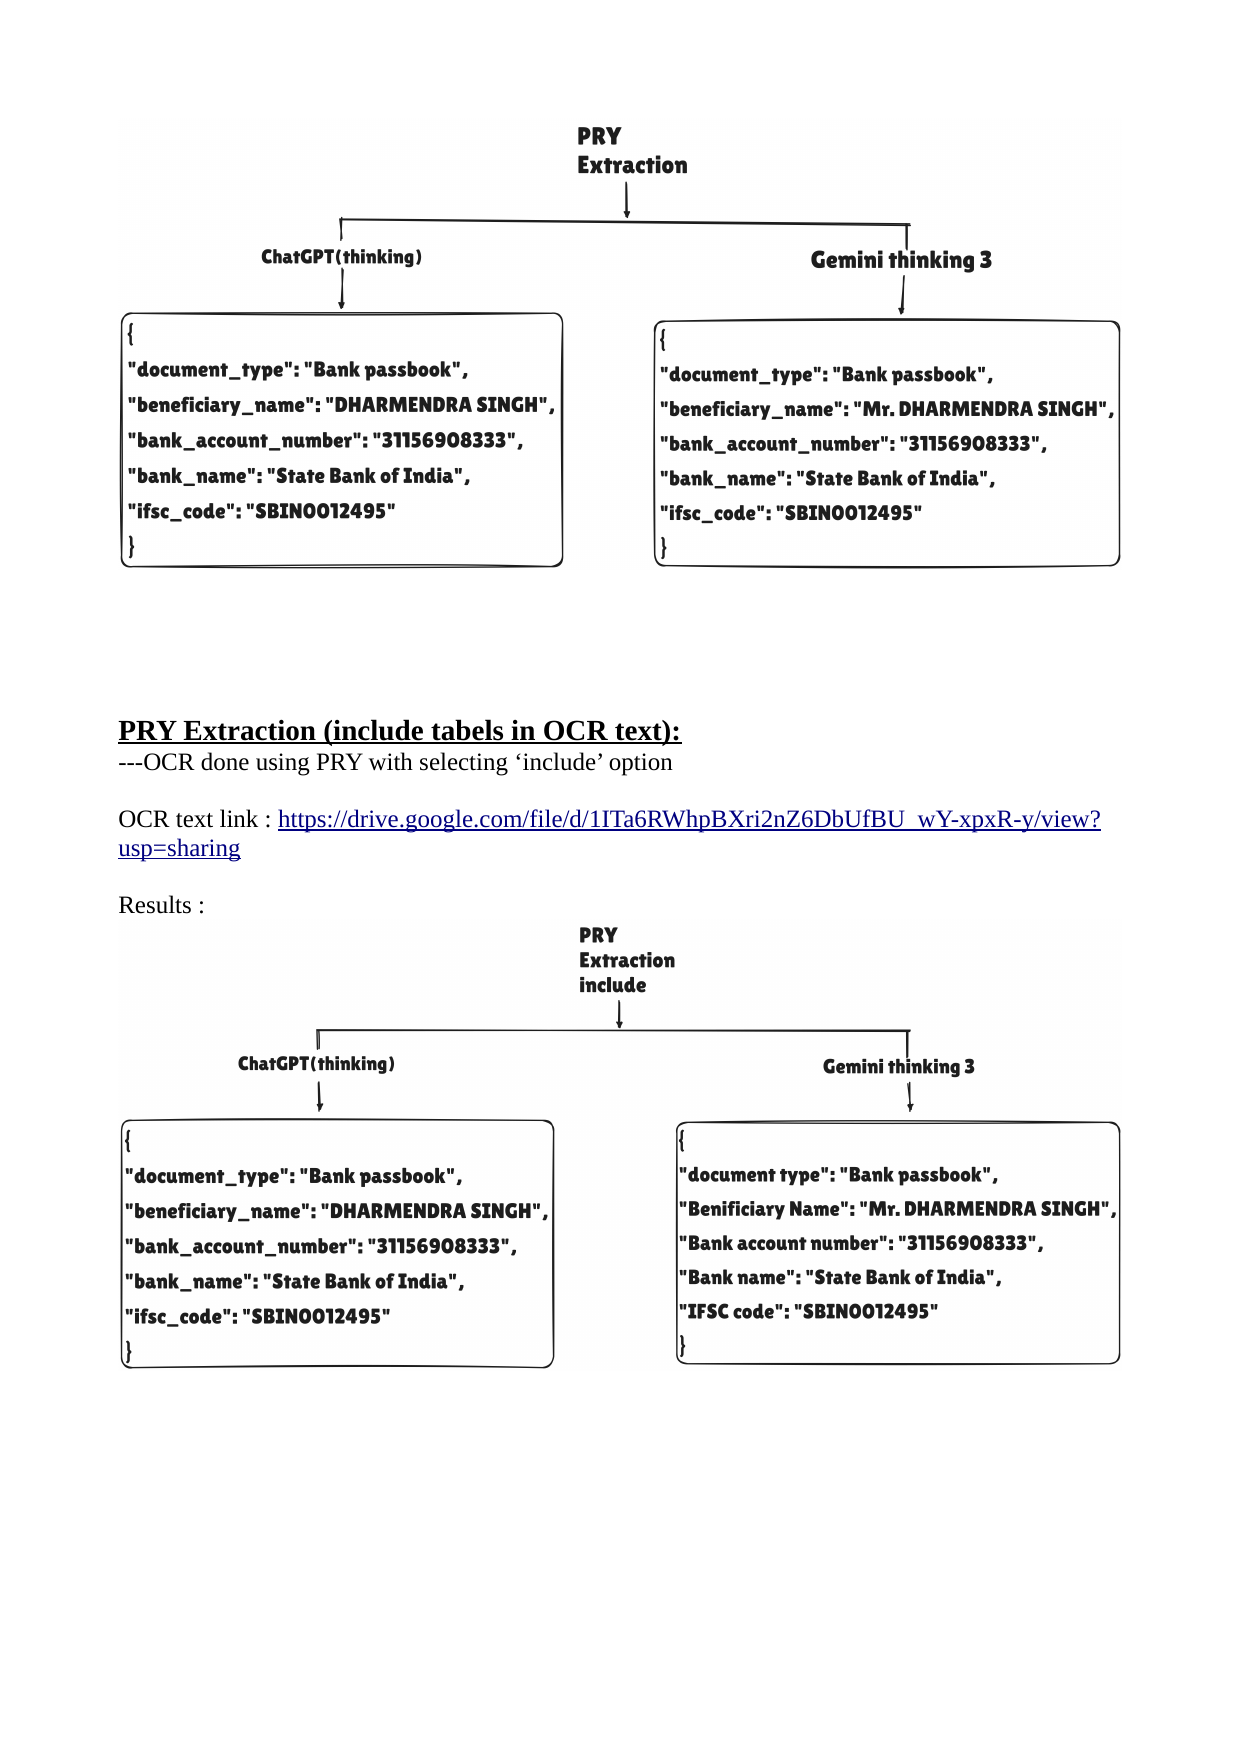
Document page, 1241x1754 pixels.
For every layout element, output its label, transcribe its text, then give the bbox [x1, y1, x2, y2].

text PRY Extraction (include tabels in OCR text): [118, 713, 1122, 747]
text OCR text link : https://drive.google.com/file/d/1ITa6RWhpBXri2nZ6DbUfBU_wY-xpxR-y/view?usp=sharing [118, 804, 1122, 862]
picture [118, 118, 1123, 570]
text Results : [118, 891, 1122, 919]
text ---OCR done using PRY with selecting ‘include’ option [118, 747, 1122, 776]
picture [118, 919, 1123, 1371]
